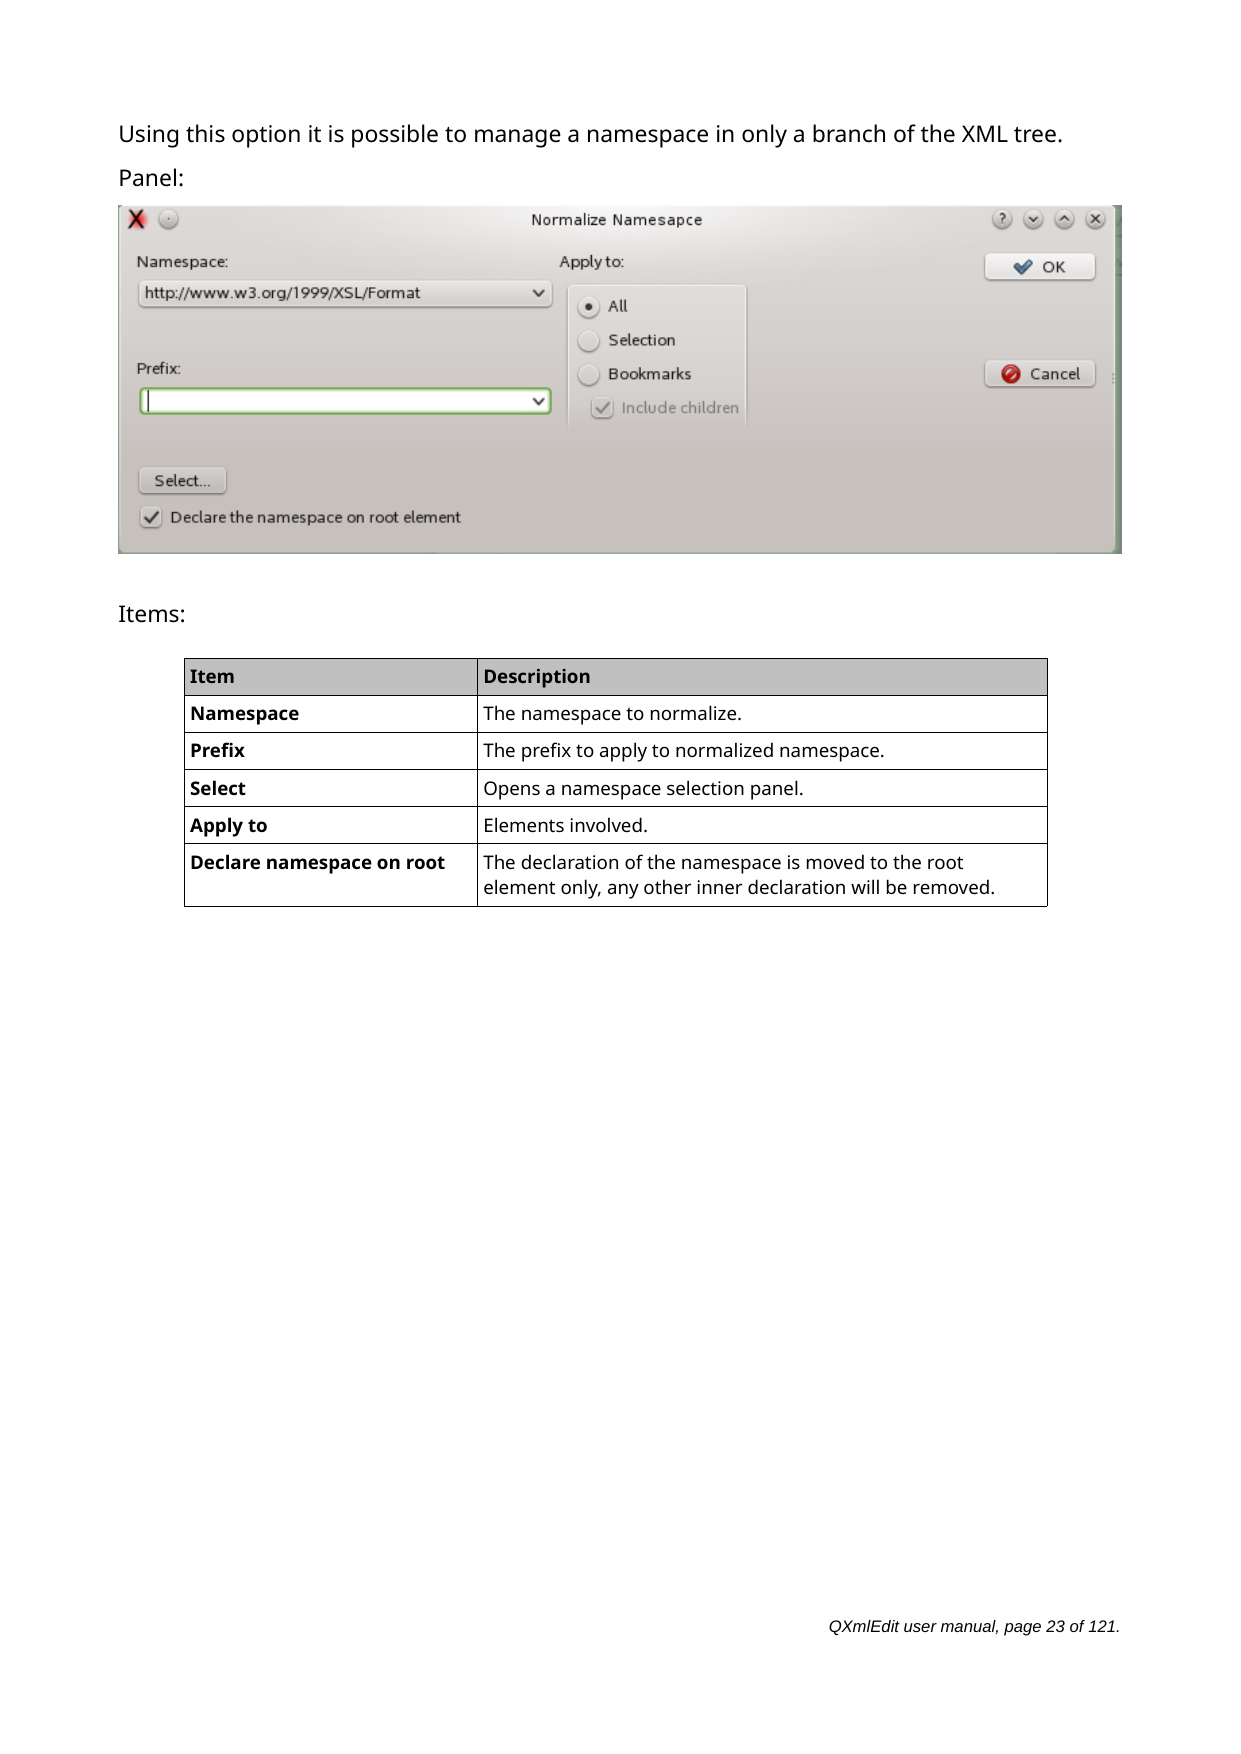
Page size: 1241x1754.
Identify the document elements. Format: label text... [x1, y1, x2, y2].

table_cell The namespace to normalize. [478, 696, 1047, 732]
table_header Description [478, 659, 1047, 695]
table_cell Declare namespace on root [185, 844, 477, 906]
table_cell The prefix to apply to normalized namespace. [478, 733, 1047, 769]
table_header Item [185, 659, 477, 695]
text Panel: [118, 162, 1122, 193]
text Items: [118, 598, 1122, 629]
table_cell Opens a namespace selection panel. [478, 770, 1047, 806]
table_cell Elements involved. [478, 807, 1047, 843]
table_cell Select [185, 770, 477, 806]
text Using this option it is possible to manage a namespace in only a branch of the XML tree. [118, 118, 1122, 149]
picture [118, 205, 1122, 554]
table_cell Apply to [185, 807, 477, 843]
table_cell Namespace [185, 696, 477, 732]
table_cell The declaration of the namespace is moved to the root element only, any other inner declaration will be removed. [478, 844, 1047, 906]
table_cell Prefix [185, 733, 477, 769]
